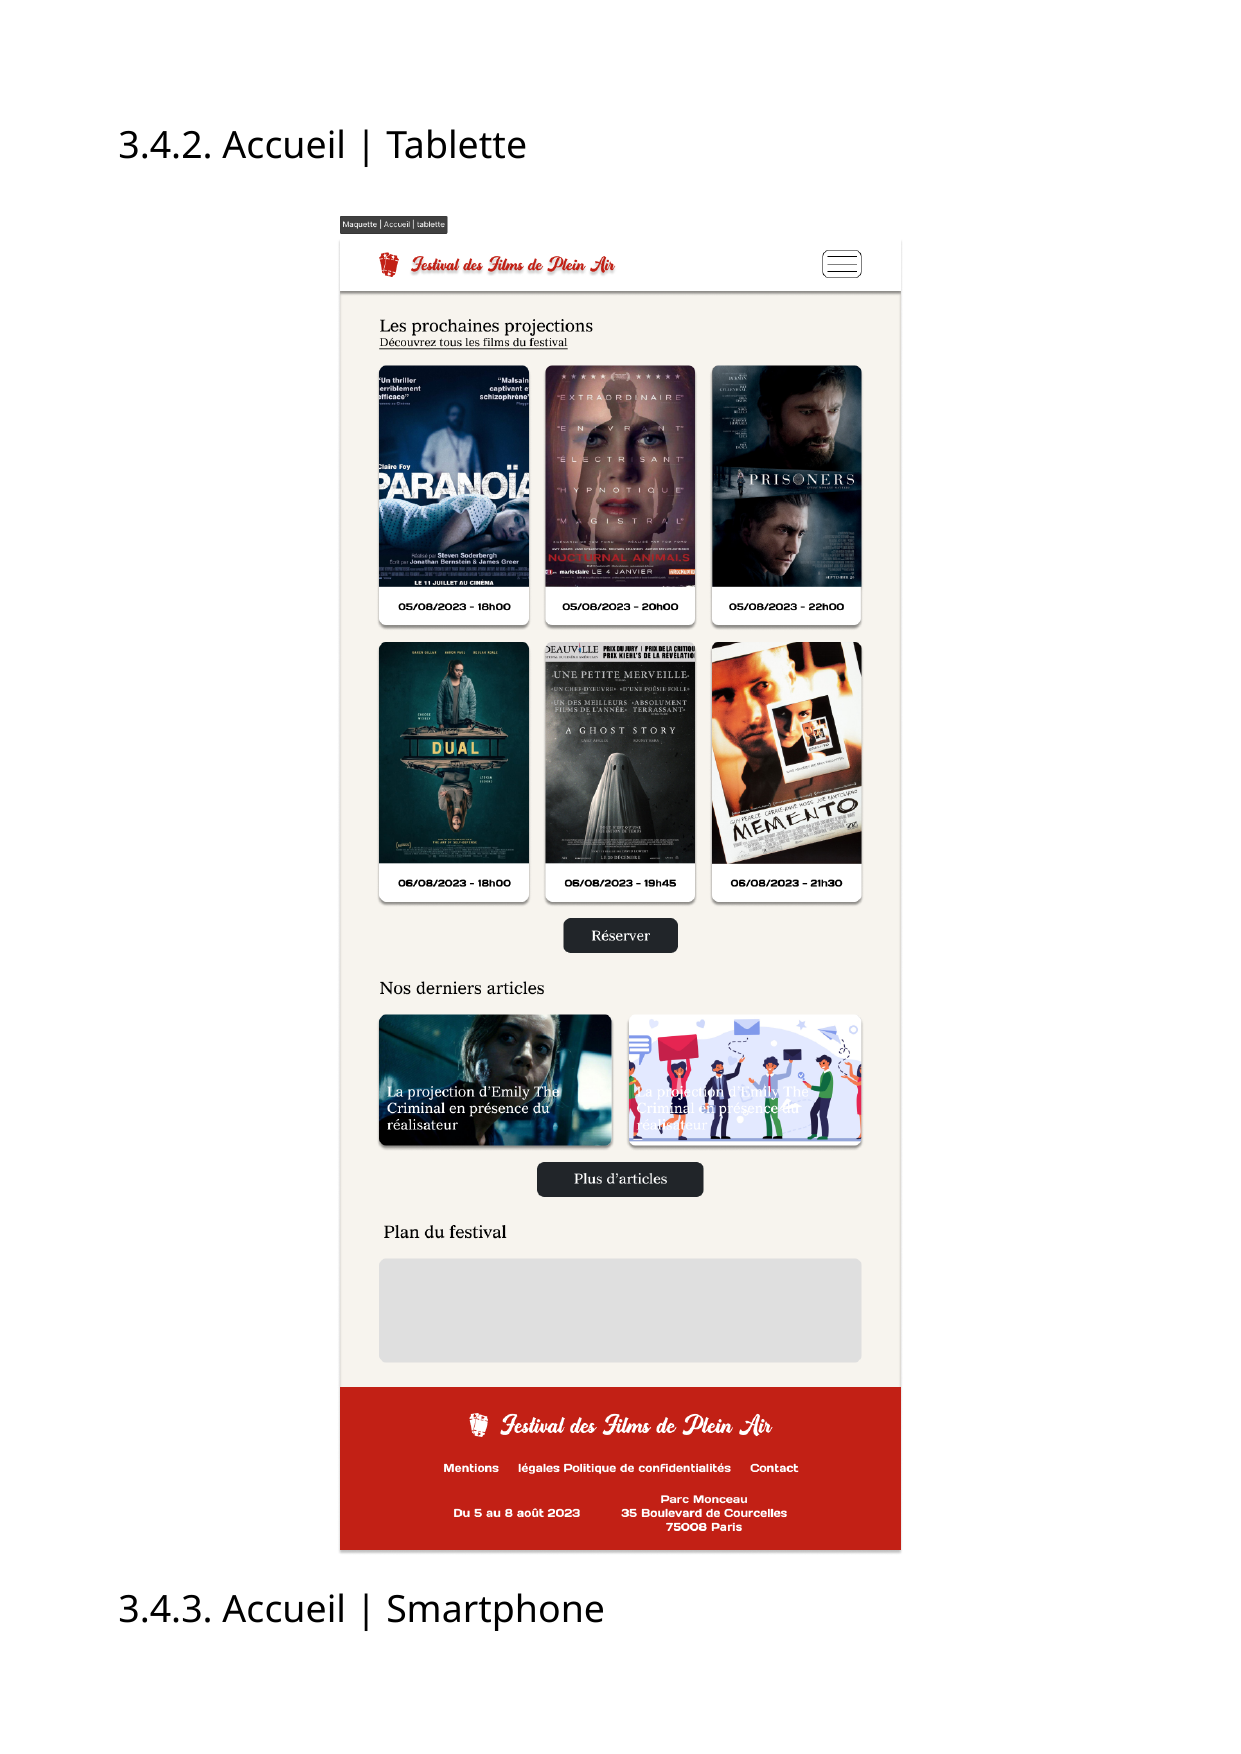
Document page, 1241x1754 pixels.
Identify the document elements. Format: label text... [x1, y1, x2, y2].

picture [309, 210, 931, 1583]
text 3.4.3. Accueil | Smartphone [118, 1582, 1122, 1633]
text 3.4.2. Accueil | Tablette [118, 118, 1122, 169]
